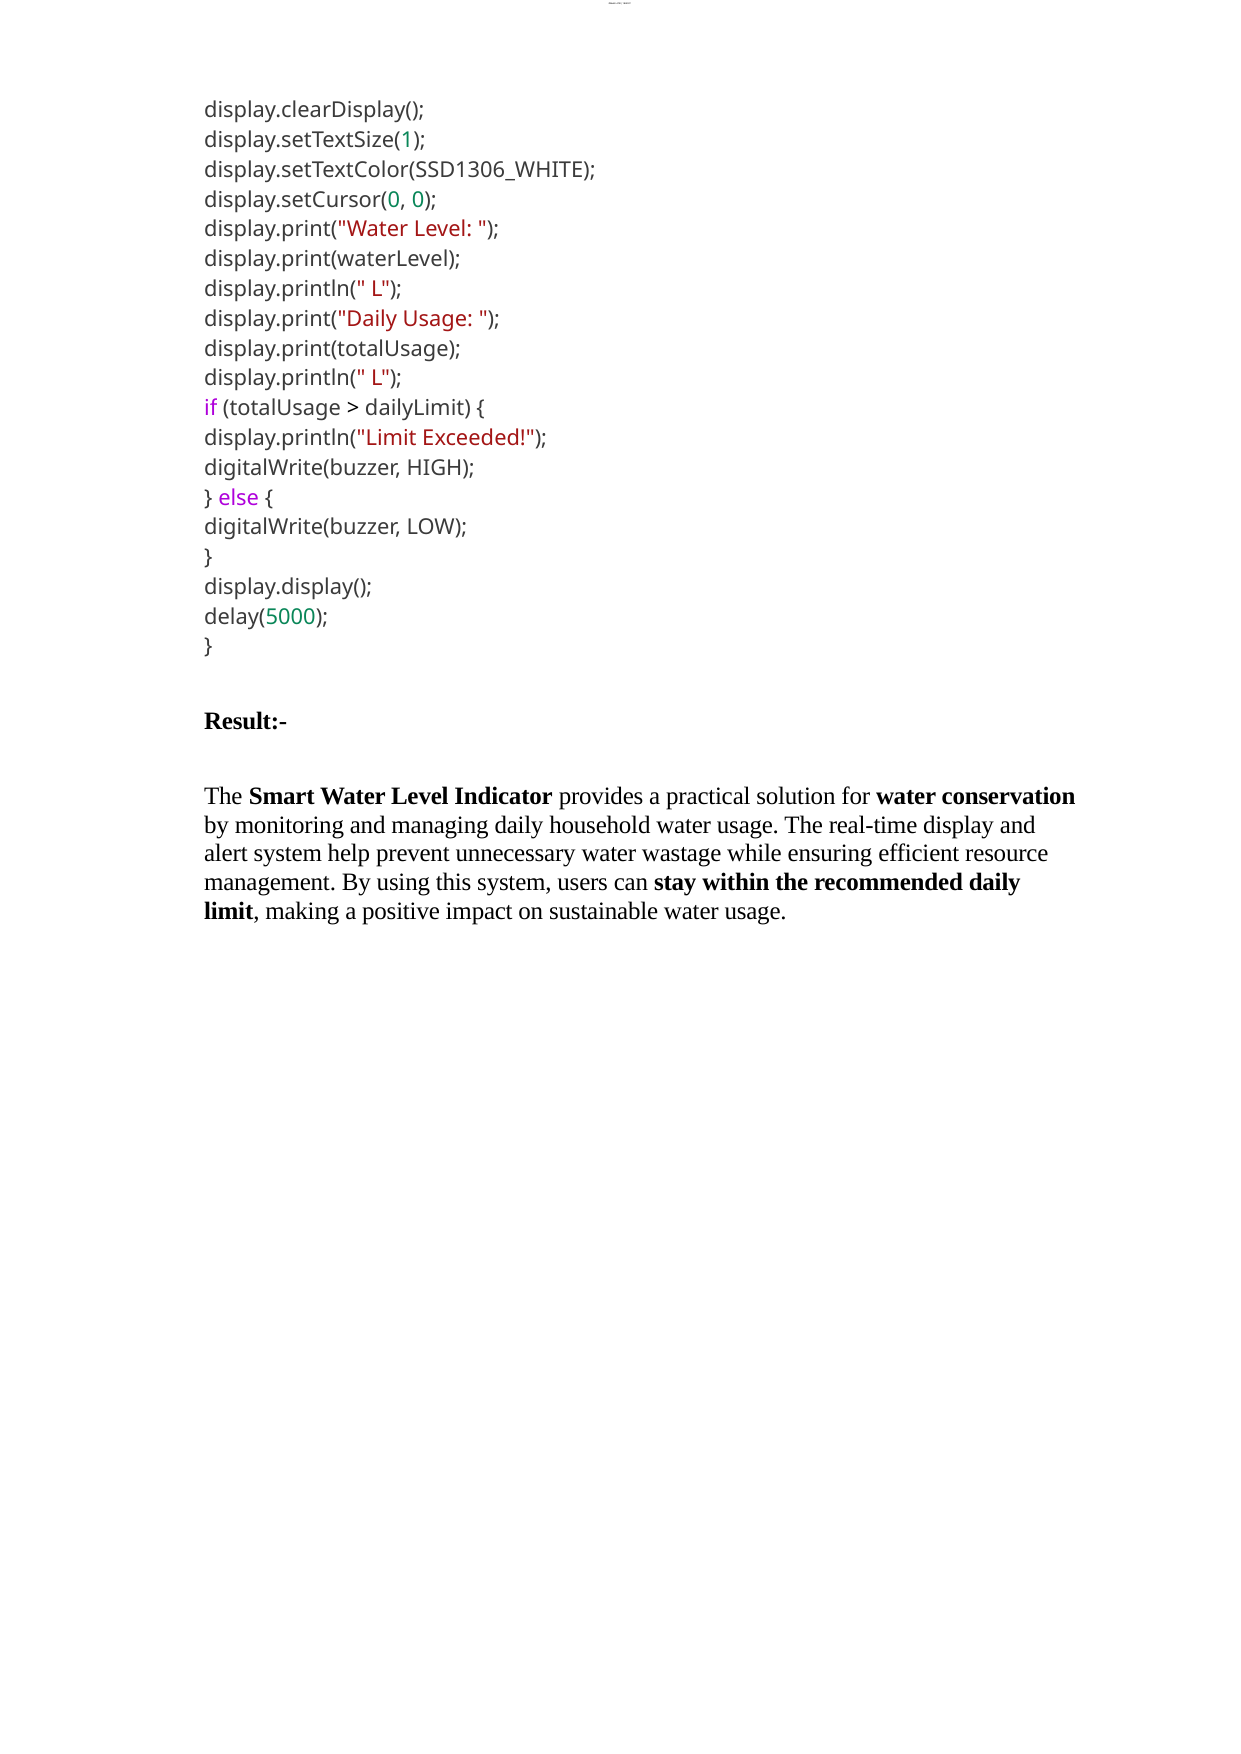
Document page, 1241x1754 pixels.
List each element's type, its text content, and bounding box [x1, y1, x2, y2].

text display.setTextColor(SSD1306_WHITE); [204, 154, 1080, 184]
text if (totalUsage > dailyLimit) { [204, 392, 1080, 422]
text Result:- [204, 707, 1080, 735]
text } [204, 631, 1080, 660]
text digitalWrite(buzzer, HIGH); [204, 452, 1080, 482]
text display.print("Water Level: "); [204, 213, 1080, 243]
text display.display(); [204, 571, 1080, 601]
text display.println(" L"); [204, 362, 1080, 392]
text delay(5000); [204, 601, 1080, 631]
text display.println("Limit Exceeded!"); [204, 422, 1080, 452]
text display.print(totalUsage); [204, 333, 1080, 362]
text } else { [204, 482, 1080, 511]
text digitalWrite(buzzer, LOW); [204, 511, 1080, 541]
text display.print("Daily Usage: "); [204, 303, 1080, 333]
text display.setTextSize(1); [204, 124, 1080, 154]
text display.clearDisplay(); [204, 94, 1080, 124]
text display.println(" L"); [204, 273, 1080, 303]
text display.print(waterLevel); [204, 243, 1080, 273]
text } [204, 541, 1080, 571]
text The Smart Water Level Indicator provides a practical solution for water conservation by monitoring and managing daily household water usage. The real-time display and alert system help prevent unnecessary water wastage while ensuring efficient resource management. By using this system, users can stay within the recommended daily limit, making a positive impact on sustainable water usage. [204, 782, 1080, 925]
text display.setCursor(0, 0); [204, 184, 1080, 213]
